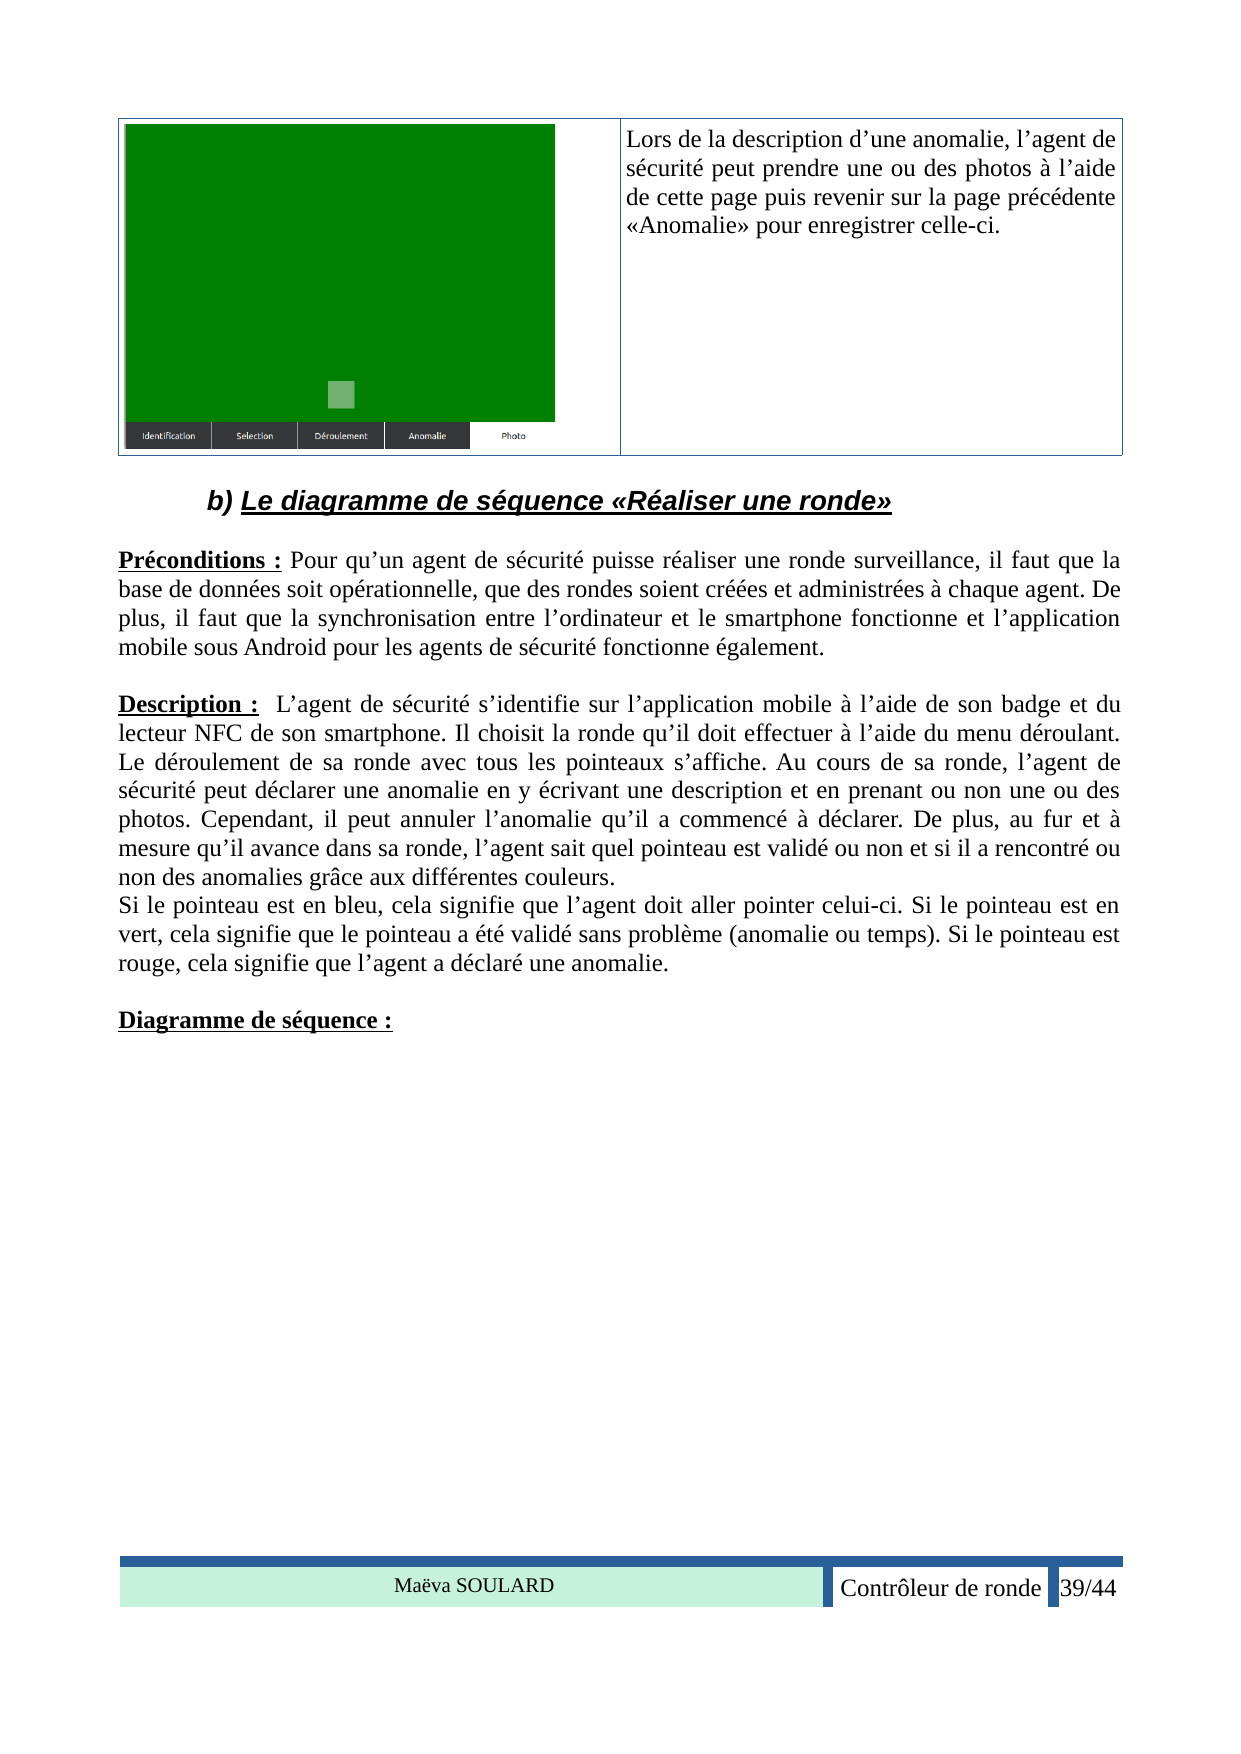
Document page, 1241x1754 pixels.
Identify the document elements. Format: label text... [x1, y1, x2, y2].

text Si le pointeau est en bleu, cela signifie que l’agent doit aller pointer celui-ci. Si le pointeau est en vert, cela signifie que le pointeau a été validé sans problème (anomalie ou temps). Si le pointeau est rouge, cela signifie que l’agent a déclaré une anomalie. [118, 891, 1122, 977]
subtitle Le diagramme de séquence «Réaliser une ronde» [118, 484, 1122, 516]
picture [123, 124, 555, 449]
text Description : L’agent de sécurité s’identifie sur l’application mobile à l’aide de son badge et du lecteur NFC de son smartphone. Il choisit la ronde qu’il doit effectuer à l’aide du menu déroulant. Le déroulement de sa ronde avec tous les pointeaux s’affiche. Au cours de sa ronde, l’agent de sécurité peut déclarer une anomalie en y écrivant une description et en prenant ou non une ou des photos. Cependant, il peut annuler l’anomalie qu’il a commencé à déclarer. De plus, au fur et à mesure qu’il avance dans sa ronde, l’agent sait quel pointeau est validé ou non et si il a rencontré ou non des anomalies grâce aux différentes couleurs. [118, 689, 1122, 891]
text Préconditions : Pour qu’un agent de sécurité puisse réaliser une ronde surveillance, il faut que la base de données soit opérationnelle, que des rondes soient créées et administrées à chaque agent. De plus, il faut que la synchronisation entre l’ordinateur et le smartphone fonctionne et l’application mobile sous Android pour les agents de sécurité fonctionne également. [118, 546, 1122, 661]
table_cell [119, 119, 620, 454]
table_cell Lors de la description d’une anomalie, l’agent de sécurité peut prendre une ou des photos à l’aide de cette page puis revenir sur la page précédente «Anomalie» pour enregistrer celle-ci. [621, 119, 1122, 454]
text Diagramme de séquence : [118, 1006, 1122, 1034]
